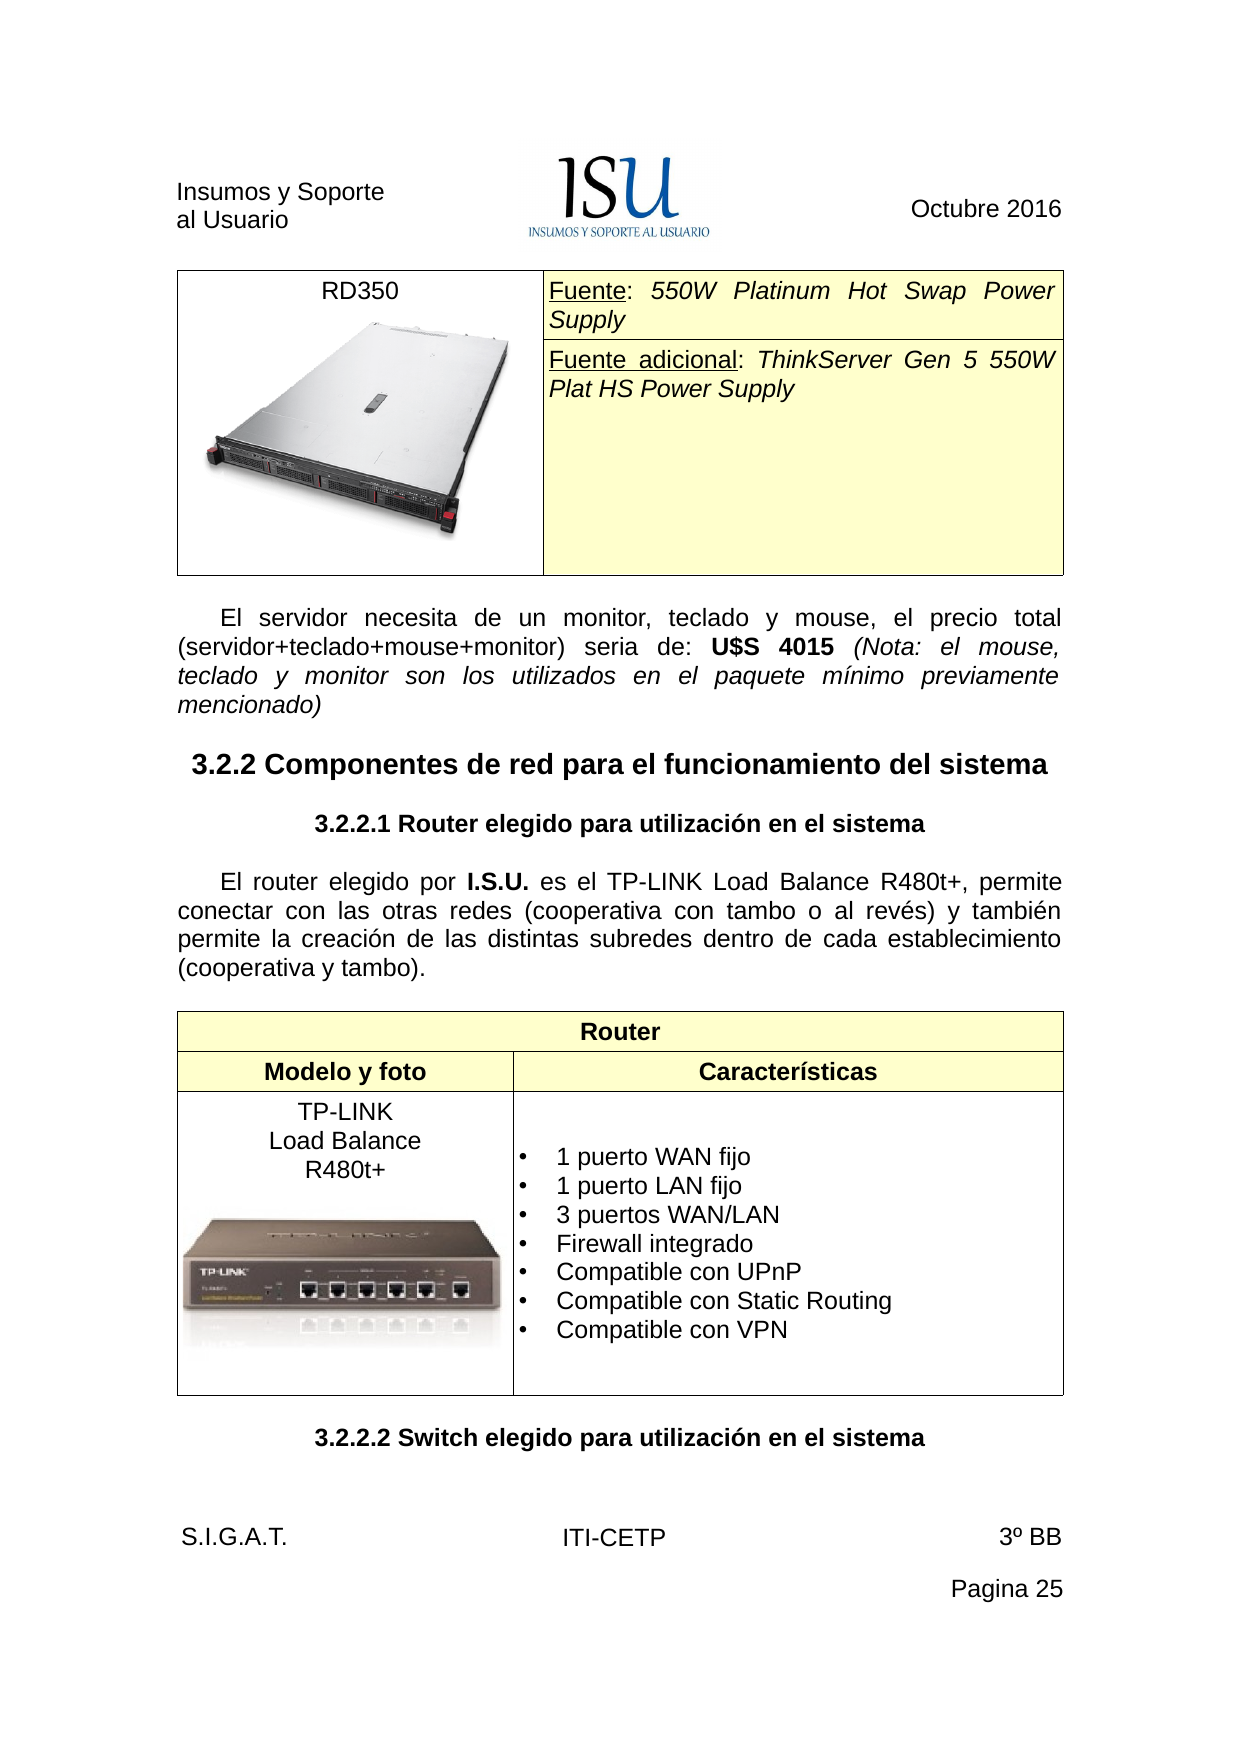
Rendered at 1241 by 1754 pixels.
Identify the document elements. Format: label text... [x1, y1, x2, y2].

table_cell Fuente adicional: ThinkServer Gen 5 550W Plat HS Power Supply [544, 340, 1063, 574]
table_cell Modelo y foto [178, 1052, 513, 1091]
table_cell 1 puerto WAN fijo 1 puerto LAN fijo 3 puertos WAN/LAN Firewall integrado Compatible con UPnP Compatible con Static Routing Compatible con VPN [514, 1092, 1063, 1394]
text 3.2.2 Componentes de red para el funcionamiento del sistema [177, 747, 1063, 781]
text El router elegido por I.S.U. es el TP-LINK Load Balance R480t+, permite conectar con las otras redes (cooperativa con tambo o al revés) y también permite la creación de las distintas subredes dentro de cada establecimiento (cooperativa y tambo). [177, 867, 1063, 982]
text 3.2.2.1 Router elegido para utilización en el sistema [177, 809, 1063, 838]
picture [200, 322, 520, 541]
text 3.2.2.2 Switch elegido para utilización en el sistema [177, 1423, 1063, 1452]
picture [517, 138, 723, 252]
picture [182, 1206, 508, 1361]
table_cell TP-LINK Load Balance R480t+ [178, 1092, 513, 1394]
table_header Router [178, 1012, 1063, 1051]
text El servidor necesita de un monitor, teclado y mouse, el precio total (servidor+teclado+mouse+monitor) seria de: U$S 4015 (Nota: el mouse, teclado y monitor son los utilizados en el paquete mínimo previamente mencionado) [177, 603, 1063, 718]
table_cell Características [514, 1052, 1063, 1091]
table_cell RD350 [178, 271, 543, 574]
table_cell Fuente: 550W Platinum Hot Swap Power Supply [544, 271, 1063, 339]
